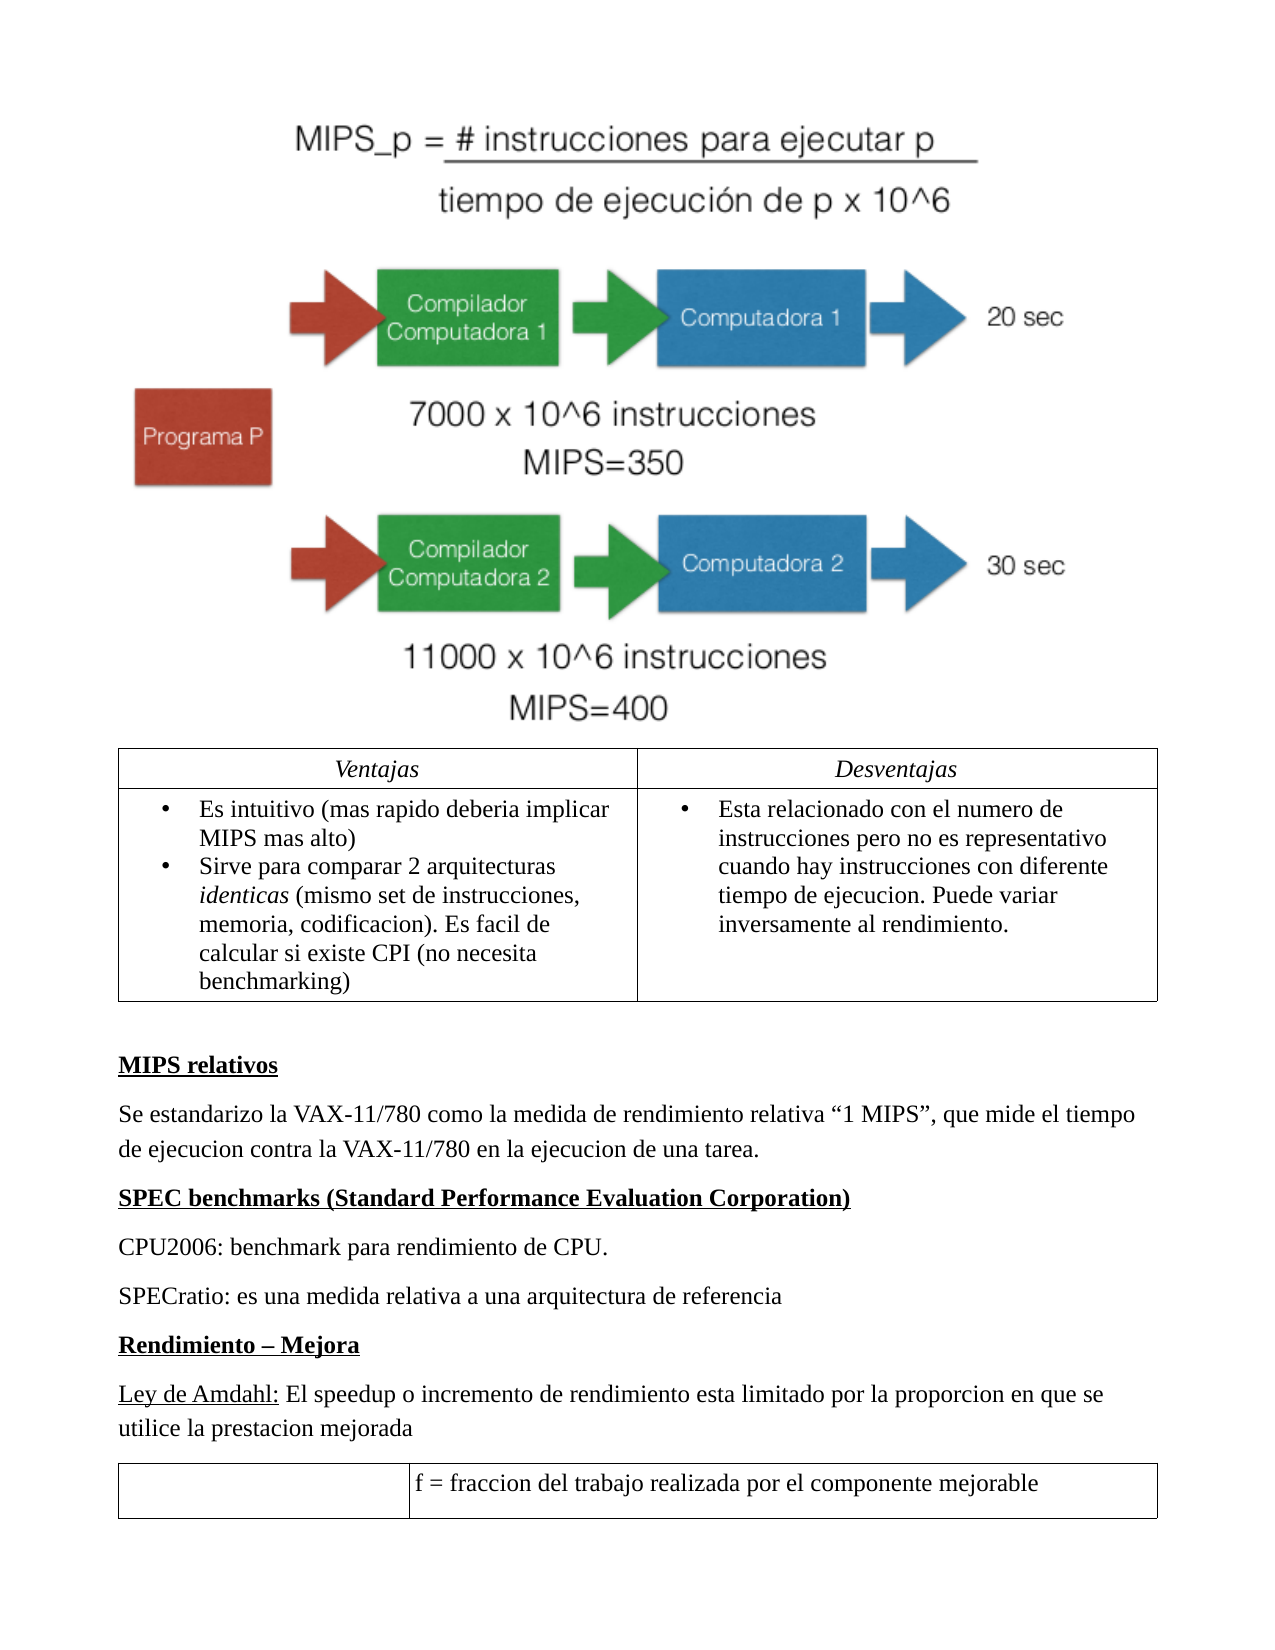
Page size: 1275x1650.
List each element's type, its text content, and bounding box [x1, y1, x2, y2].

table_header f = fraccion del trabajo realizada por el componente mejorable [410, 1464, 1157, 1517]
picture [287, 118, 988, 223]
text SPECratio: es una medida relativa a una arquitectura de referencia [118, 1281, 1157, 1309]
text SPEC benchmarks (Standard Performance Evaluation Corporation) [118, 1183, 1157, 1211]
text Rendimiento – Mejora [118, 1330, 1157, 1359]
table_header [119, 1464, 409, 1517]
table_header Desventajas [638, 749, 1157, 788]
table_header Ventajas [119, 749, 637, 788]
text Ley de Amdahl: El speedup o incremento de rendimiento esta limitado por la proporcion en que se utilice la prestacion mejorada [118, 1379, 1157, 1442]
table_cell Es intuitivo (mas rapido deberia implicar MIPS mas alto) Sirve para comparar 2 arquitecturas identicas (mismo set de instrucciones, memoria, codificacion). Es facil de calcular si existe CPI (no necesita benchmarking) [119, 789, 637, 1001]
text CPU2006: benchmark para rendimiento de CPU. [118, 1232, 1157, 1261]
text MIPS relativos [118, 1050, 1157, 1079]
text Se estandarizo la VAX-11/780 como la medida de rendimiento relativa “1 MIPS”, que mide el tiempo de ejecucion contra la VAX-11/780 en la ejecucion de una tarea. [118, 1099, 1157, 1162]
table_cell Esta relacionado con el numero de instrucciones pero no es representativo cuando hay instrucciones con diferente tiempo de ejecucion. Puede variar inversamente al rendimiento. [638, 789, 1157, 1001]
picture [118, 243, 1081, 728]
